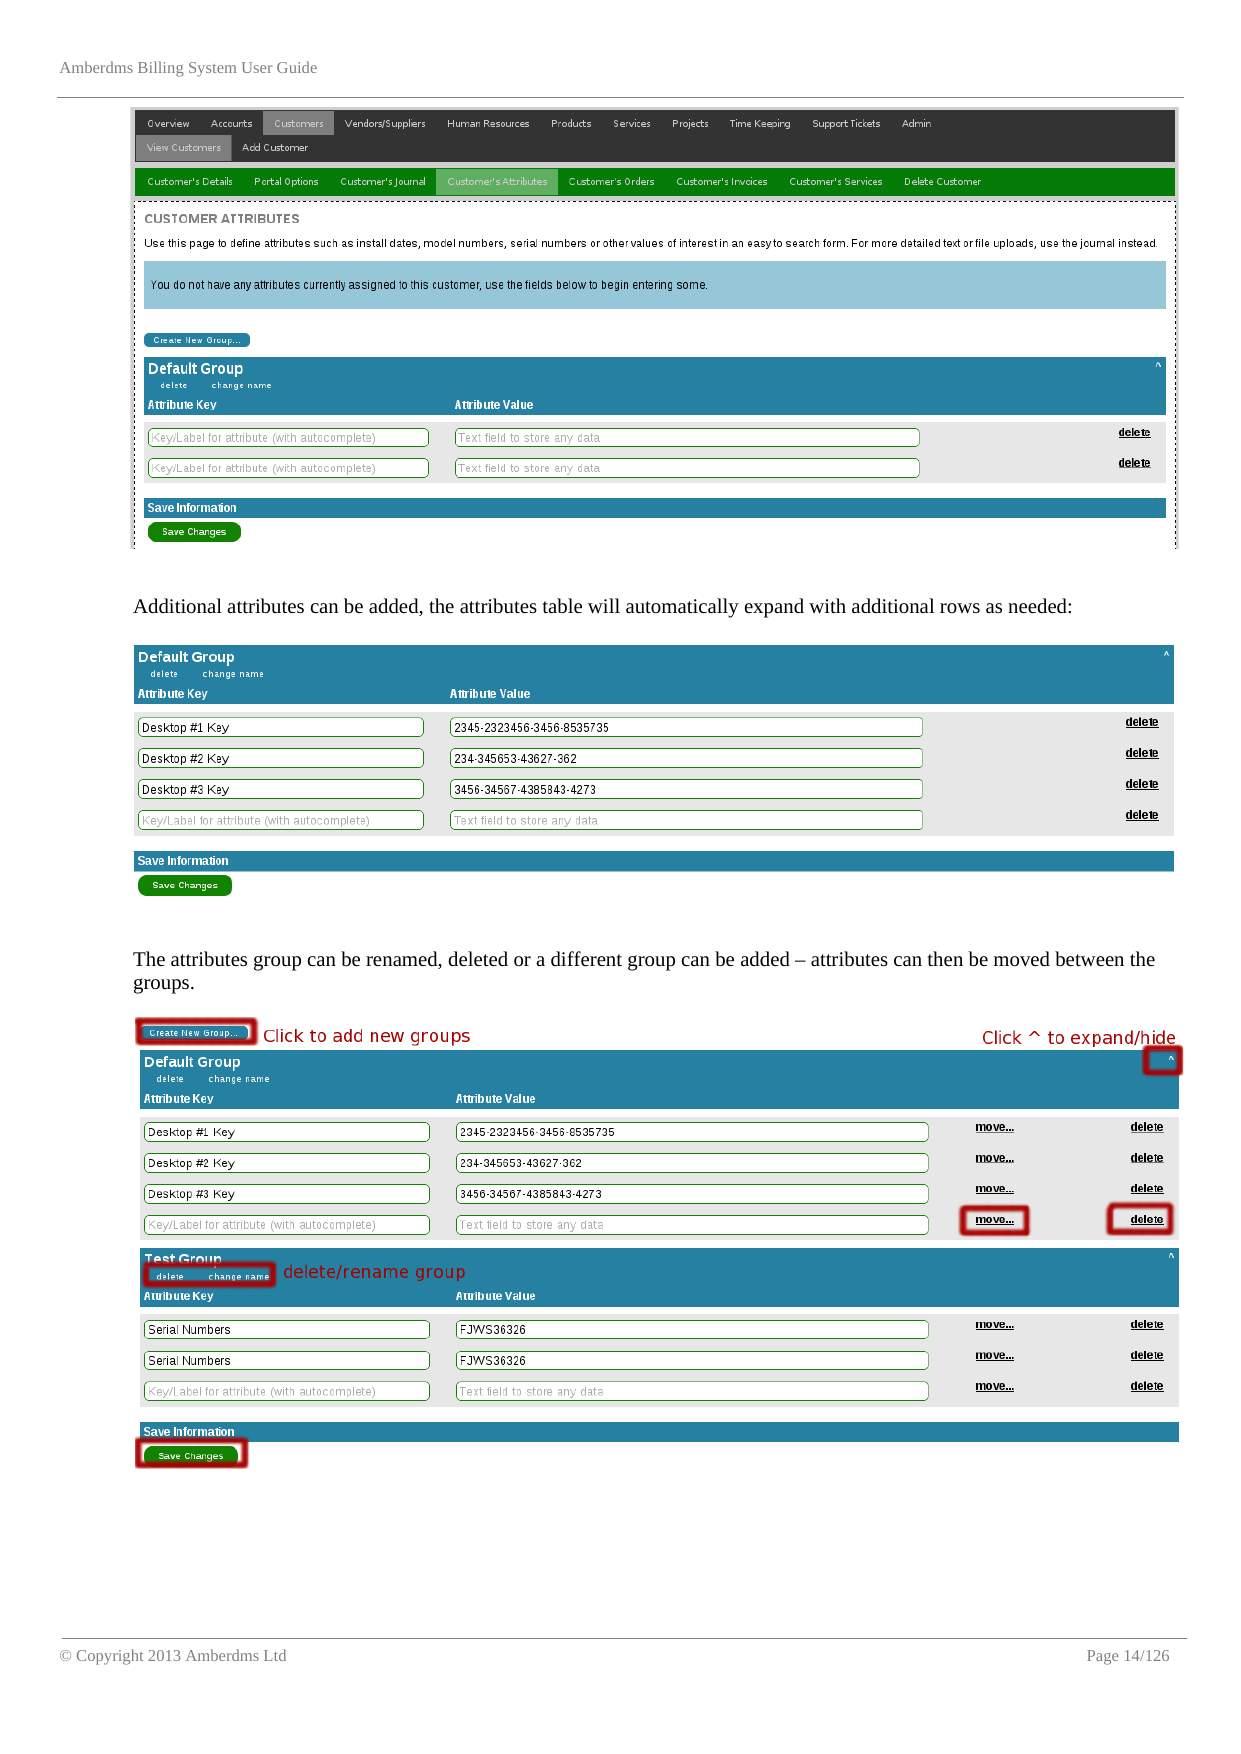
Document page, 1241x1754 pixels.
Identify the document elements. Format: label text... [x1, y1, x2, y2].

picture [132, 641, 1181, 902]
text The attributes group can be renamed, deleted or a different group can be added – attributes can then be moved between the groups. [133, 948, 1181, 994]
text Additional attributes can be added, the attributes table will automatically expand with additional rows as needed: [133, 595, 1181, 618]
picture [130, 107, 1179, 549]
picture [135, 1017, 1184, 1469]
